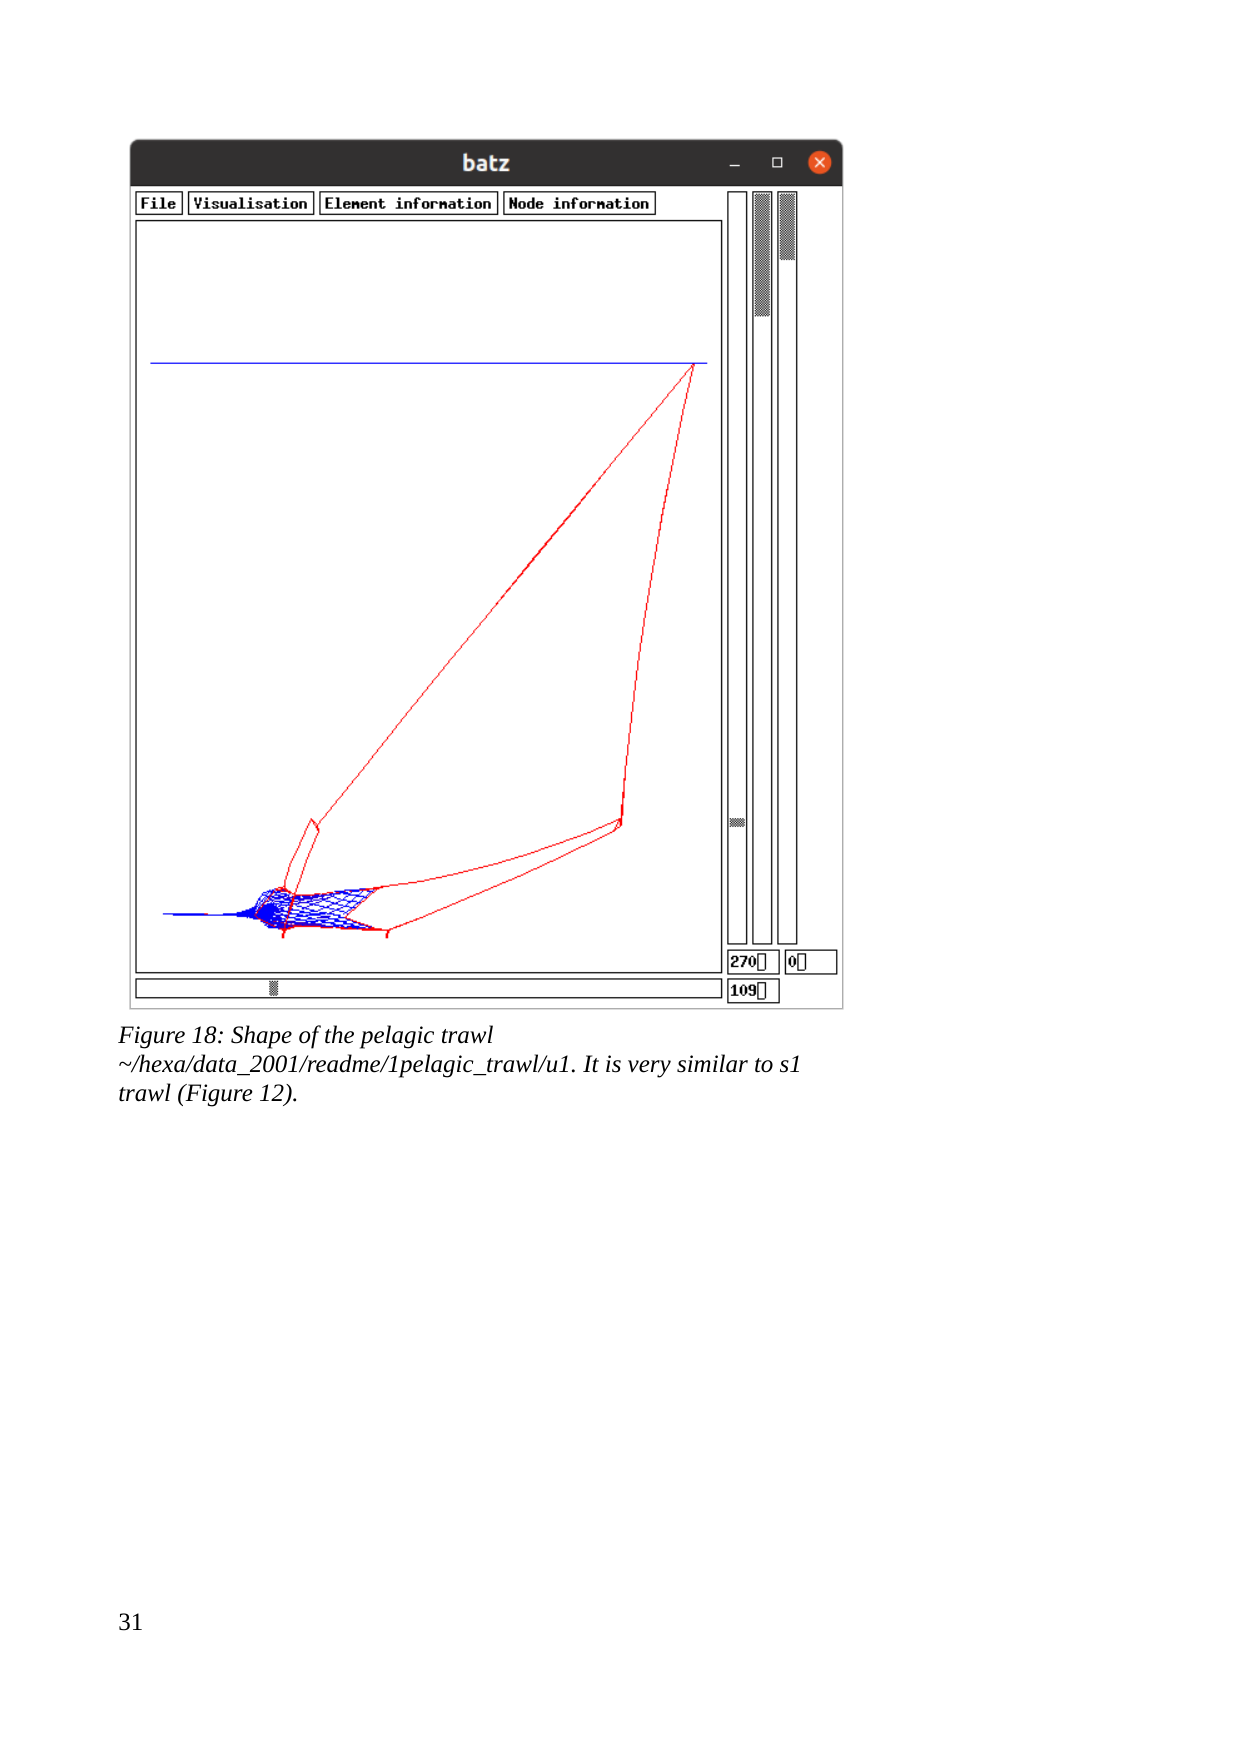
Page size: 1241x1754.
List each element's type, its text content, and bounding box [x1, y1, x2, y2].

text Figure 18: Shape of the pelagic trawl ~/hexa/data_2001/readme/1pelagic_trawl/u1. It is very similar to s1 trawl (Figure 12). [118, 1021, 854, 1107]
picture [118, 130, 855, 1021]
